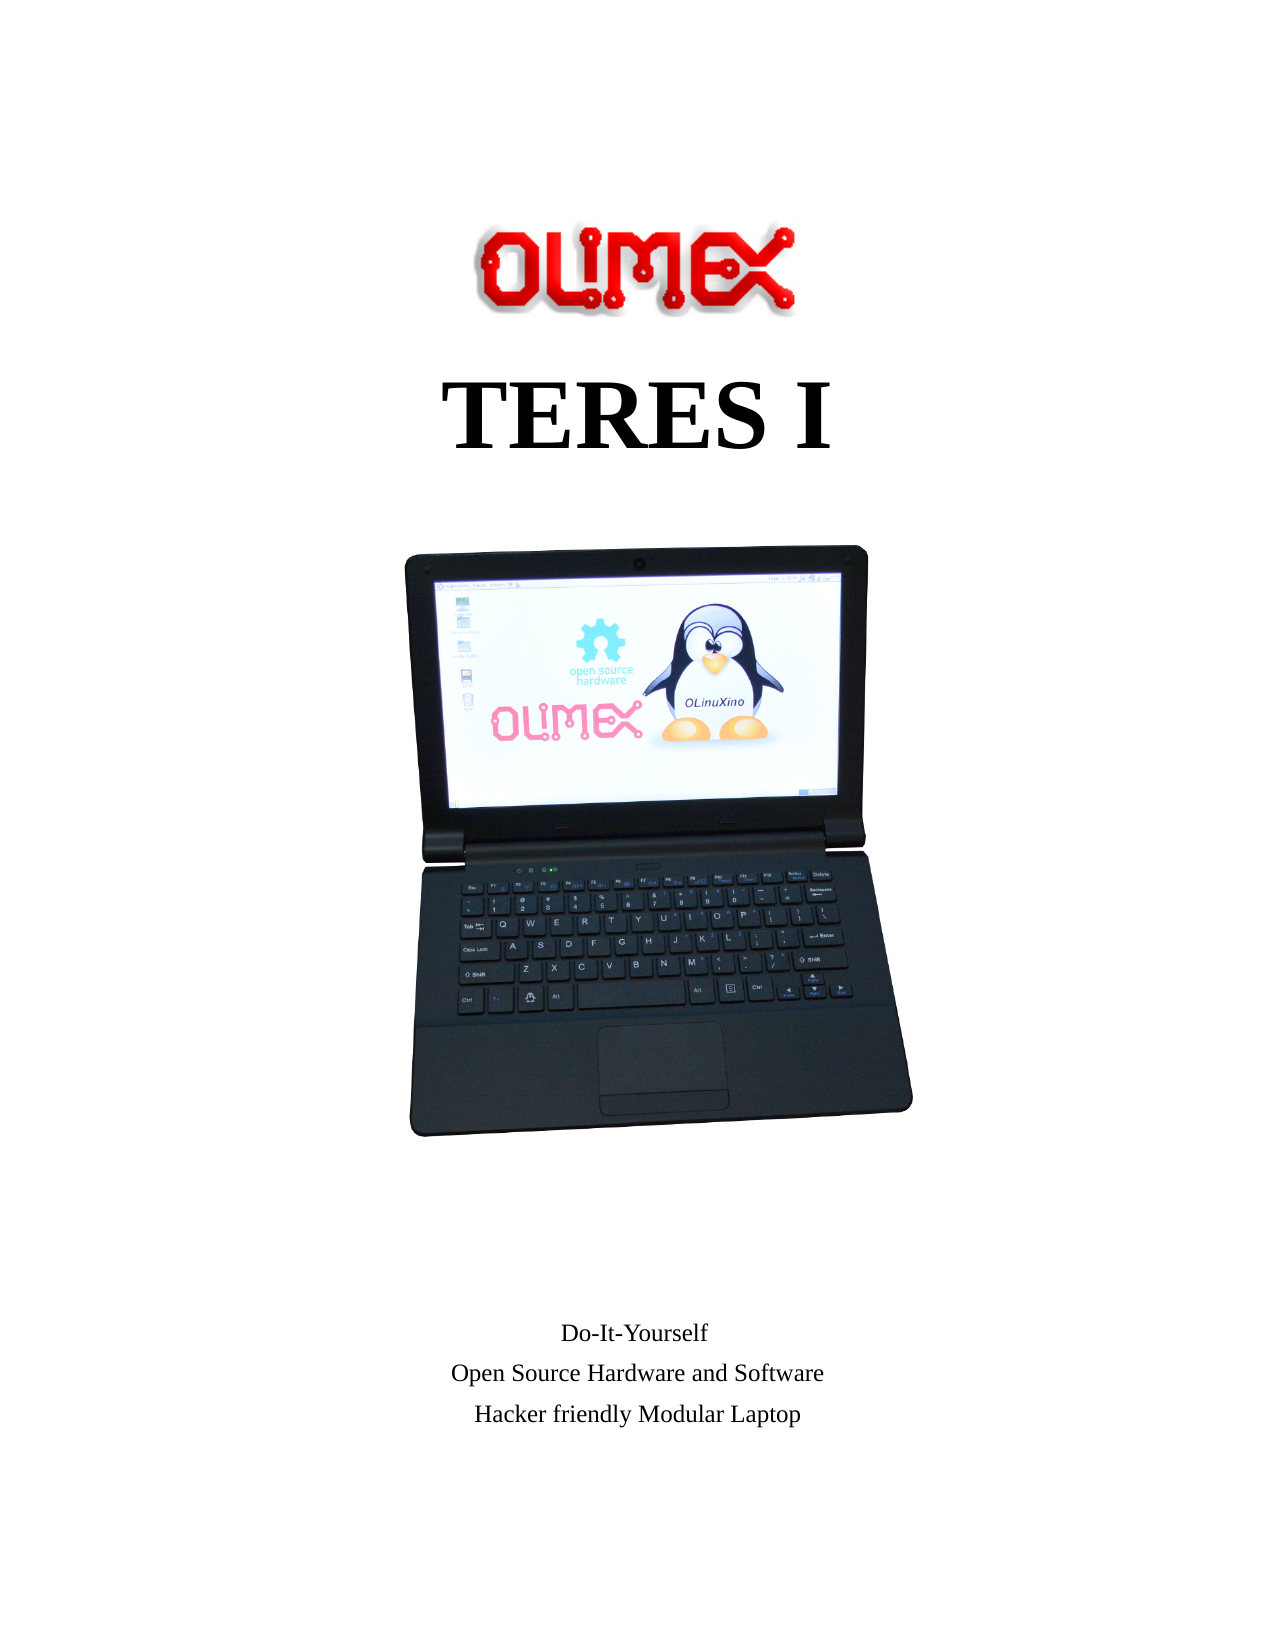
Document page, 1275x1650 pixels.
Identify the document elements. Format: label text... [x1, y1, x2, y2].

text Do-It-Yourself [118, 1318, 1157, 1346]
text TERES I [118, 159, 1157, 470]
picture [321, 503, 996, 1178]
picture [450, 220, 826, 317]
text Hacker friendly Modular Laptop [118, 1399, 1157, 1427]
text Open Source Hardware and Software [118, 1358, 1157, 1387]
